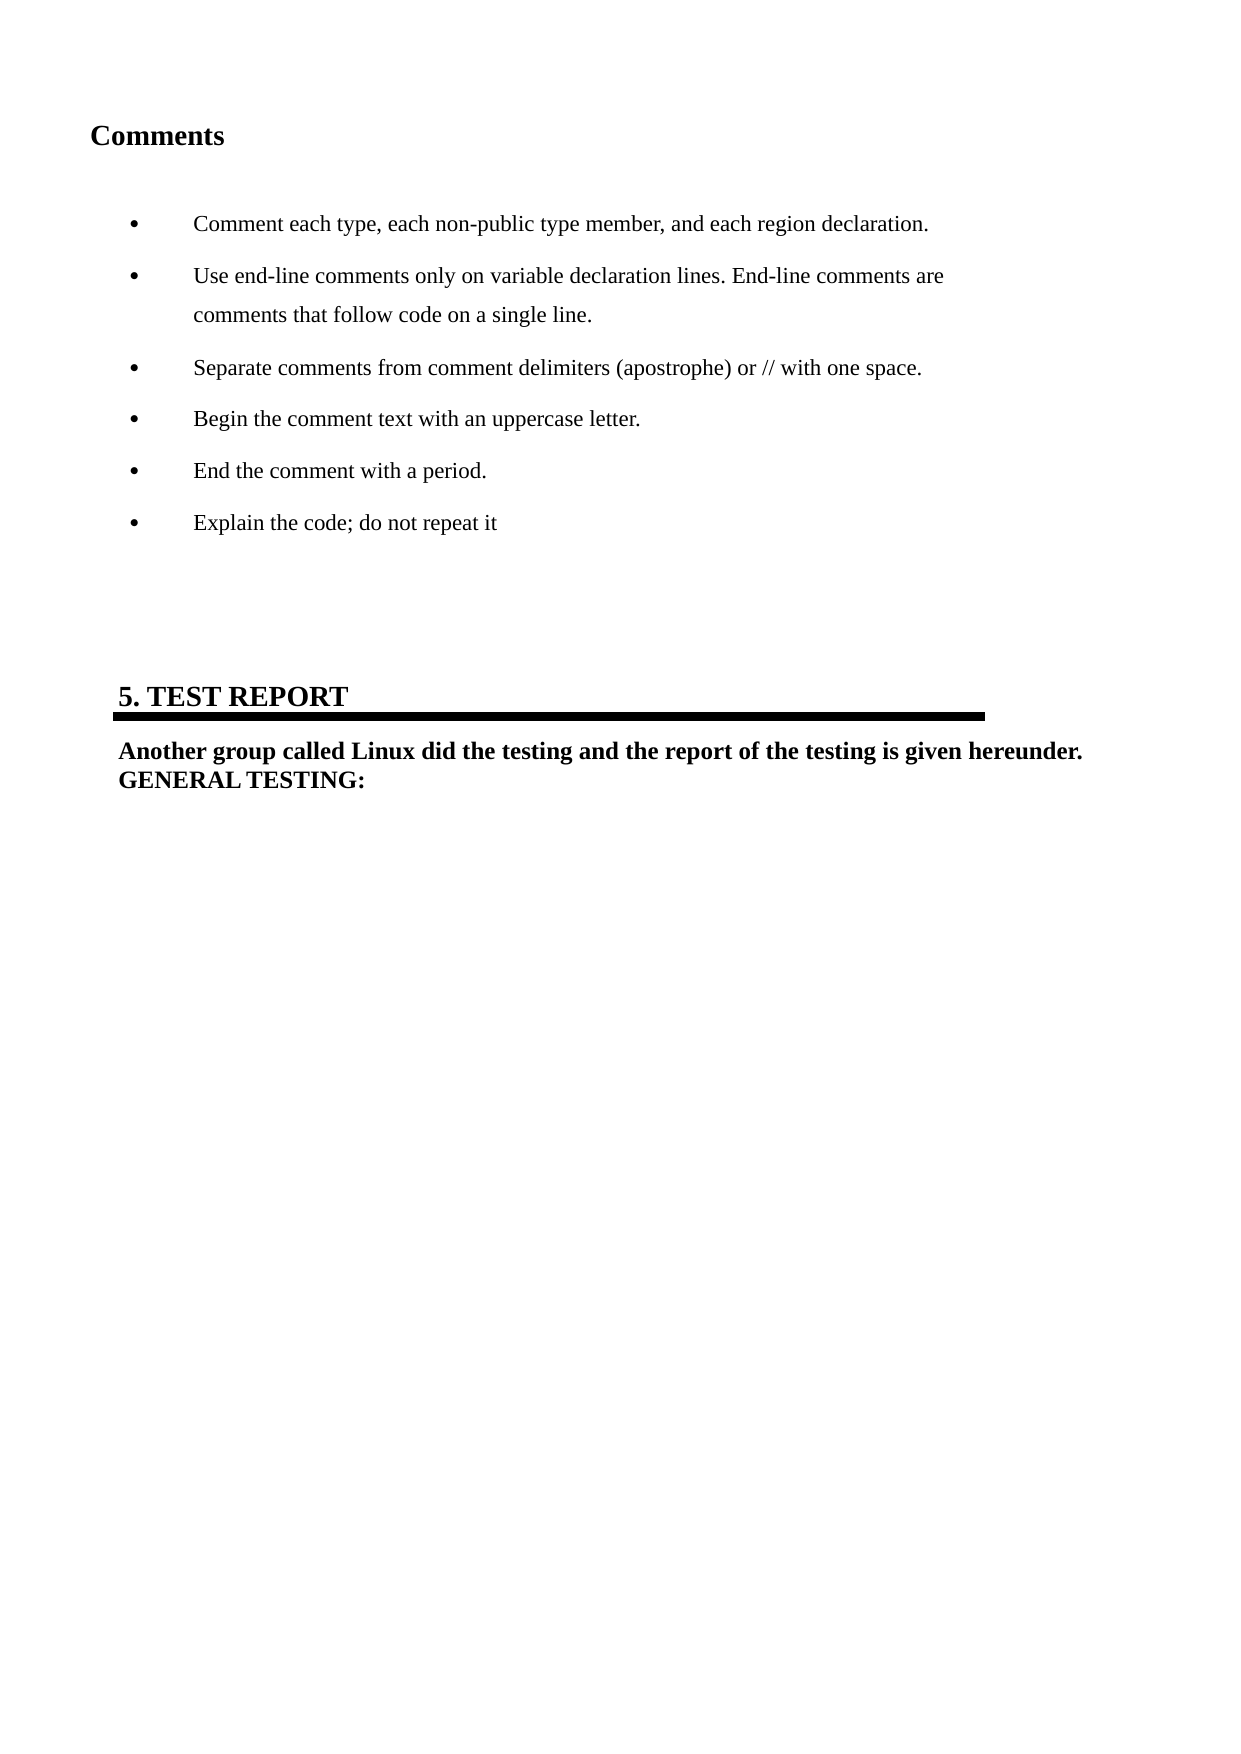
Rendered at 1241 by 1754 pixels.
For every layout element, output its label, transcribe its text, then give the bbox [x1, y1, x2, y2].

list End the comment with a period. [131, 457, 1122, 484]
text 5. TEST REPORT [118, 679, 1122, 712]
subtitle Comments [90, 118, 1122, 152]
text GENERAL TESTING: [118, 765, 1122, 794]
text Another group called Linux did the testing and the report of the testing is given hereunder. [118, 736, 1122, 765]
list Use end-line comments only on variable declaration lines. End-line comments are comments that follow code on a single line. [131, 262, 1122, 328]
list Separate comments from comment delimiters (apostrophe) or // with one space. [131, 353, 1122, 380]
list Explain the code; do not repeat it [131, 509, 1122, 536]
list Comment each type, each non-public type member, and each region declaration. [131, 210, 1122, 236]
list Begin the comment text with an uppercase letter. [131, 406, 1122, 432]
